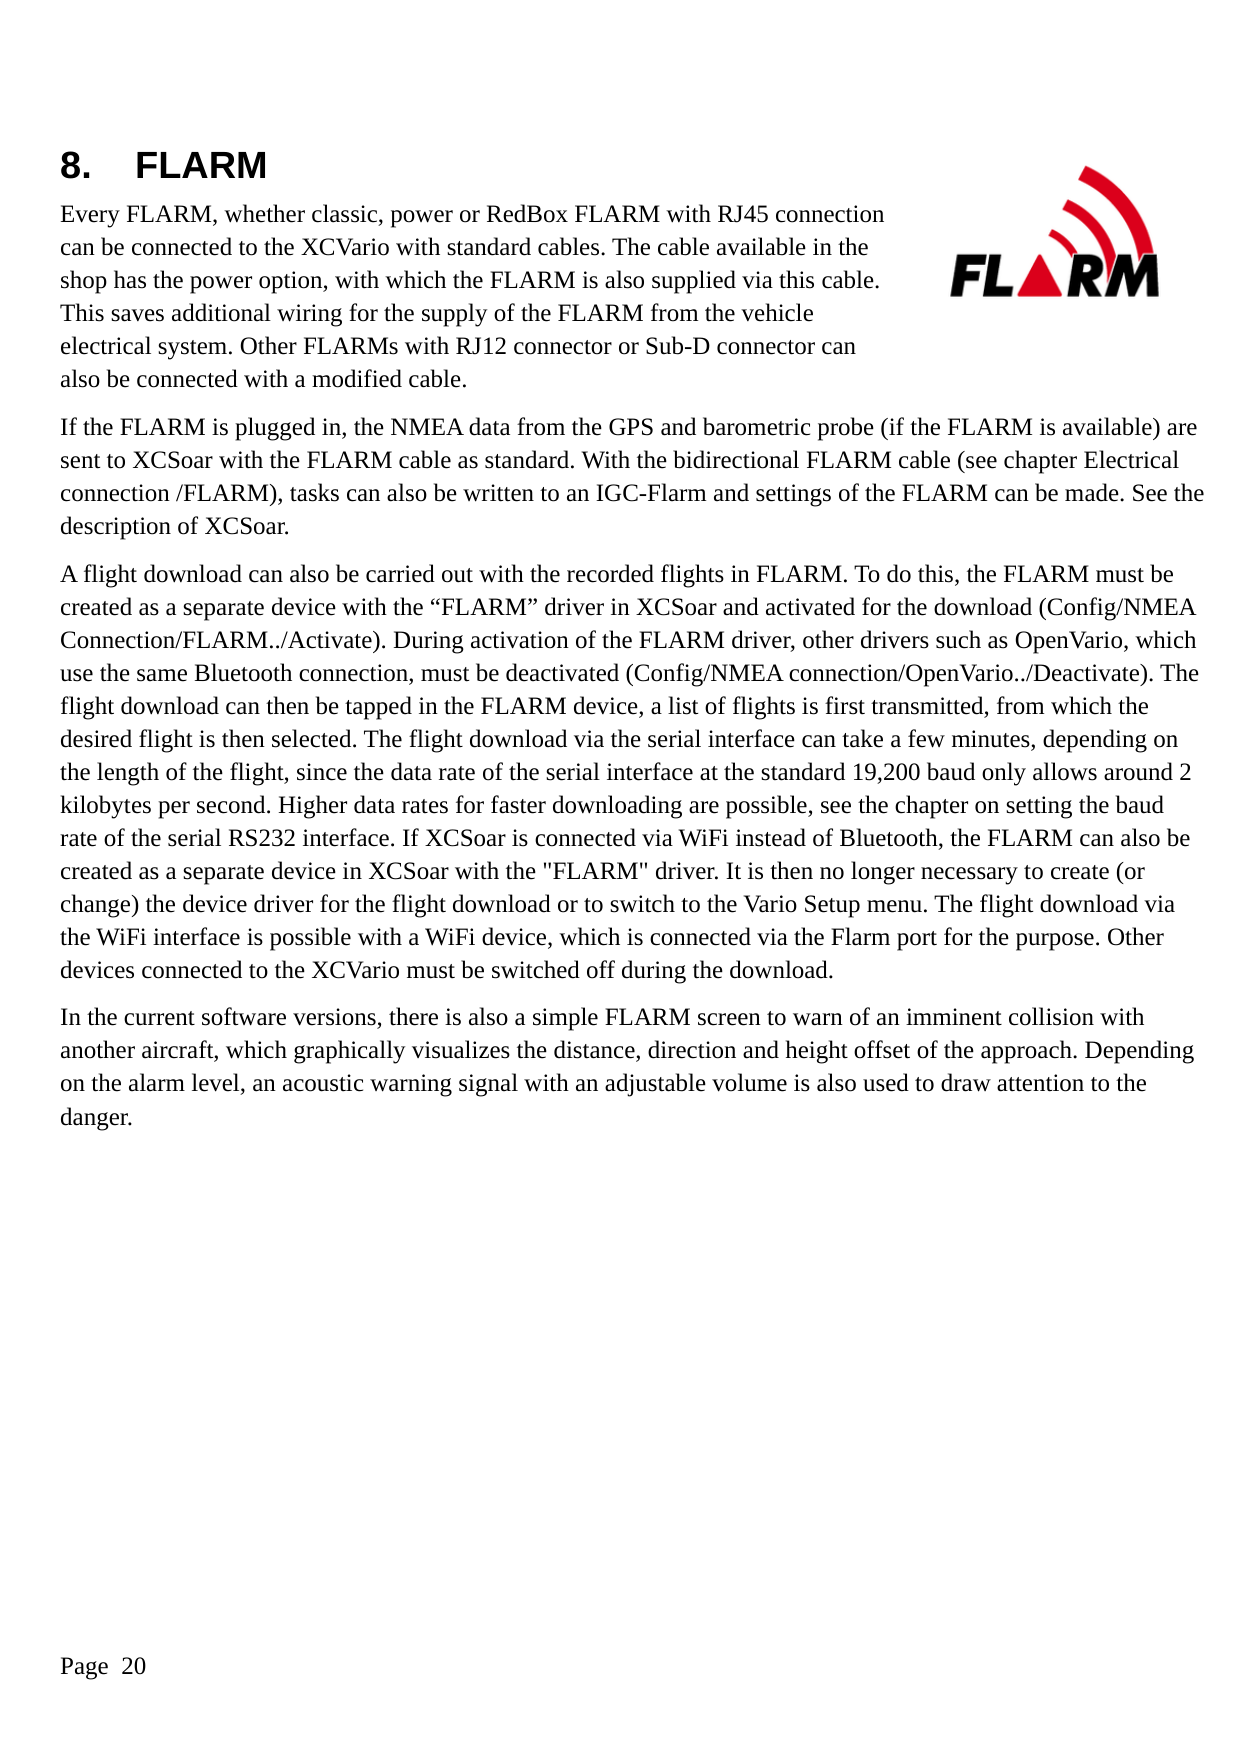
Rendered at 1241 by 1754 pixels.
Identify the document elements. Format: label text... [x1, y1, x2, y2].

text Every FLARM, whether classic, power or RedBox FLARM with RJ45 connection can be connected to the XCVario with standard cables. The cable available in the shop has the power option, with which the FLARM is also supplied via this cable. This saves additional wiring for the supply of the FLARM from the vehicle electrical system. Other FLARMs with RJ12 connector or Sub-D connector can also be connected with a modified cable. [60, 199, 1207, 393]
text If the FLARM is plugged in, the NMEA data from the GPS and barometric probe (if the FLARM is available) are sent to XCSoar with the FLARM cable as standard. With the bidirectional FLARM cable (see chapter Electrical connection /FLARM), tasks can also be written to an IGC-Flarm and settings of the FLARM can be made. See the description of XCSoar. [60, 412, 1207, 540]
picture [942, 156, 1167, 305]
text A flight download can also be carried out with the recorded flights in FLARM. To do this, the FLARM must be created as a separate device with the “FLARM” driver in XCSoar and activated for the download (Config/NMEA Connection/FLARM../Activate). During activation of the FLARM driver, other drivers such as OpenVario, which use the same Bluetooth connection, must be deactivated (Config/NMEA connection/OpenVario../Deactivate). The flight download can then be tapped in the FLARM device, a list of flights is first transmitted, from which the desired flight is then selected. The flight download via the serial interface can take a few minutes, depending on the length of the flight, since the data rate of the serial interface at the standard 19,200 baud only allows around 2 kilobytes per second. Higher data rates for faster downloading are possible, see the chapter on setting the baud rate of the serial RS232 interface. If XCSoar is connected via WiFi instead of Bluetooth, the FLARM can also be created as a separate device in XCSoar with the "FLARM" driver. It is then no longer necessary to create (or change) the device driver for the flight download or to switch to the Vario Setup menu. The flight download via the WiFi interface is possible with a WiFi device, which is connected via the Flarm port for the purpose. Other devices connected to the XCVario must be switched off during the download. [60, 559, 1207, 984]
text In the current software versions, there is also a simple FLARM screen to warn of an imminent collision with another aircraft, which graphically visualizes the distance, direction and height offset of the approach. Depending on the alarm level, an acoustic warning signal with an adjustable volume is also used to draw attention to the danger. [60, 1002, 1207, 1130]
subtitle FLARM [60, 143, 1207, 187]
